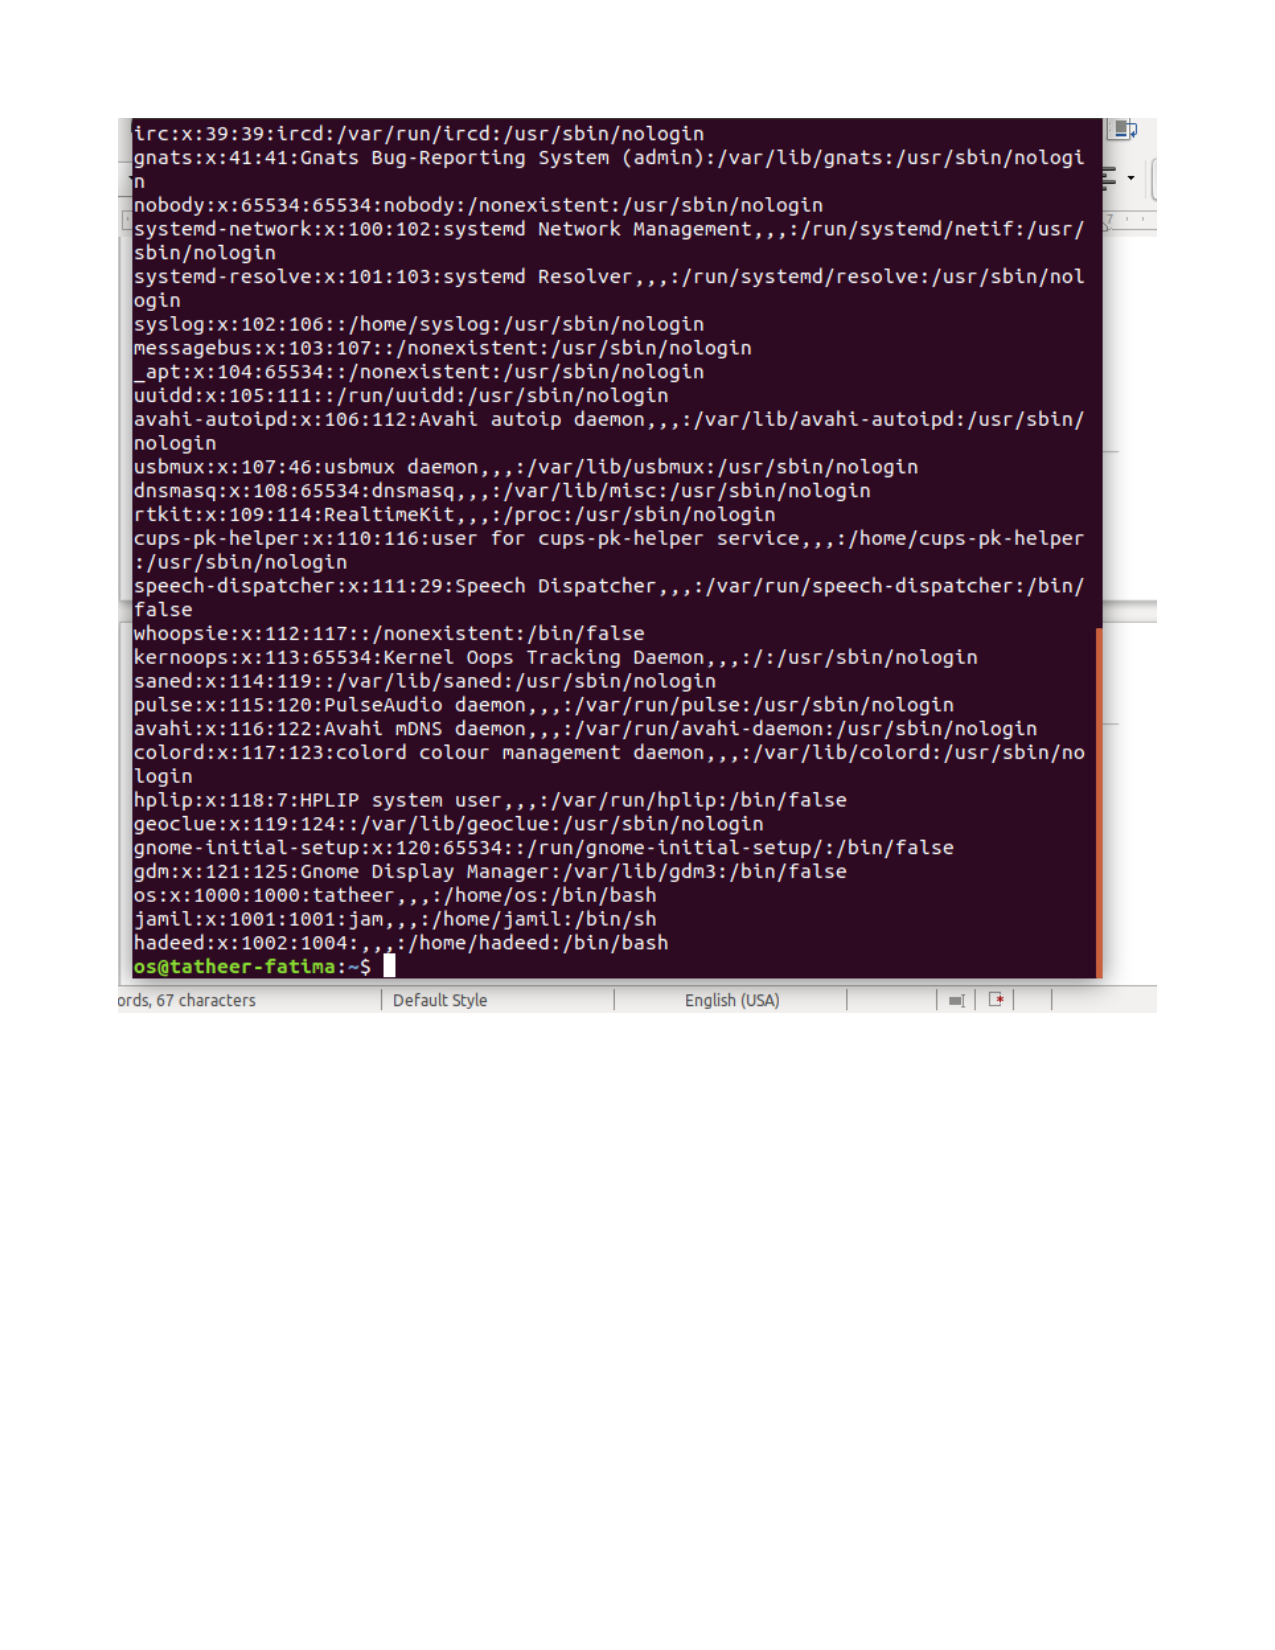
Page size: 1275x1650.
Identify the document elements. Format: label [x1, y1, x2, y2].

picture [118, 118, 1157, 1013]
